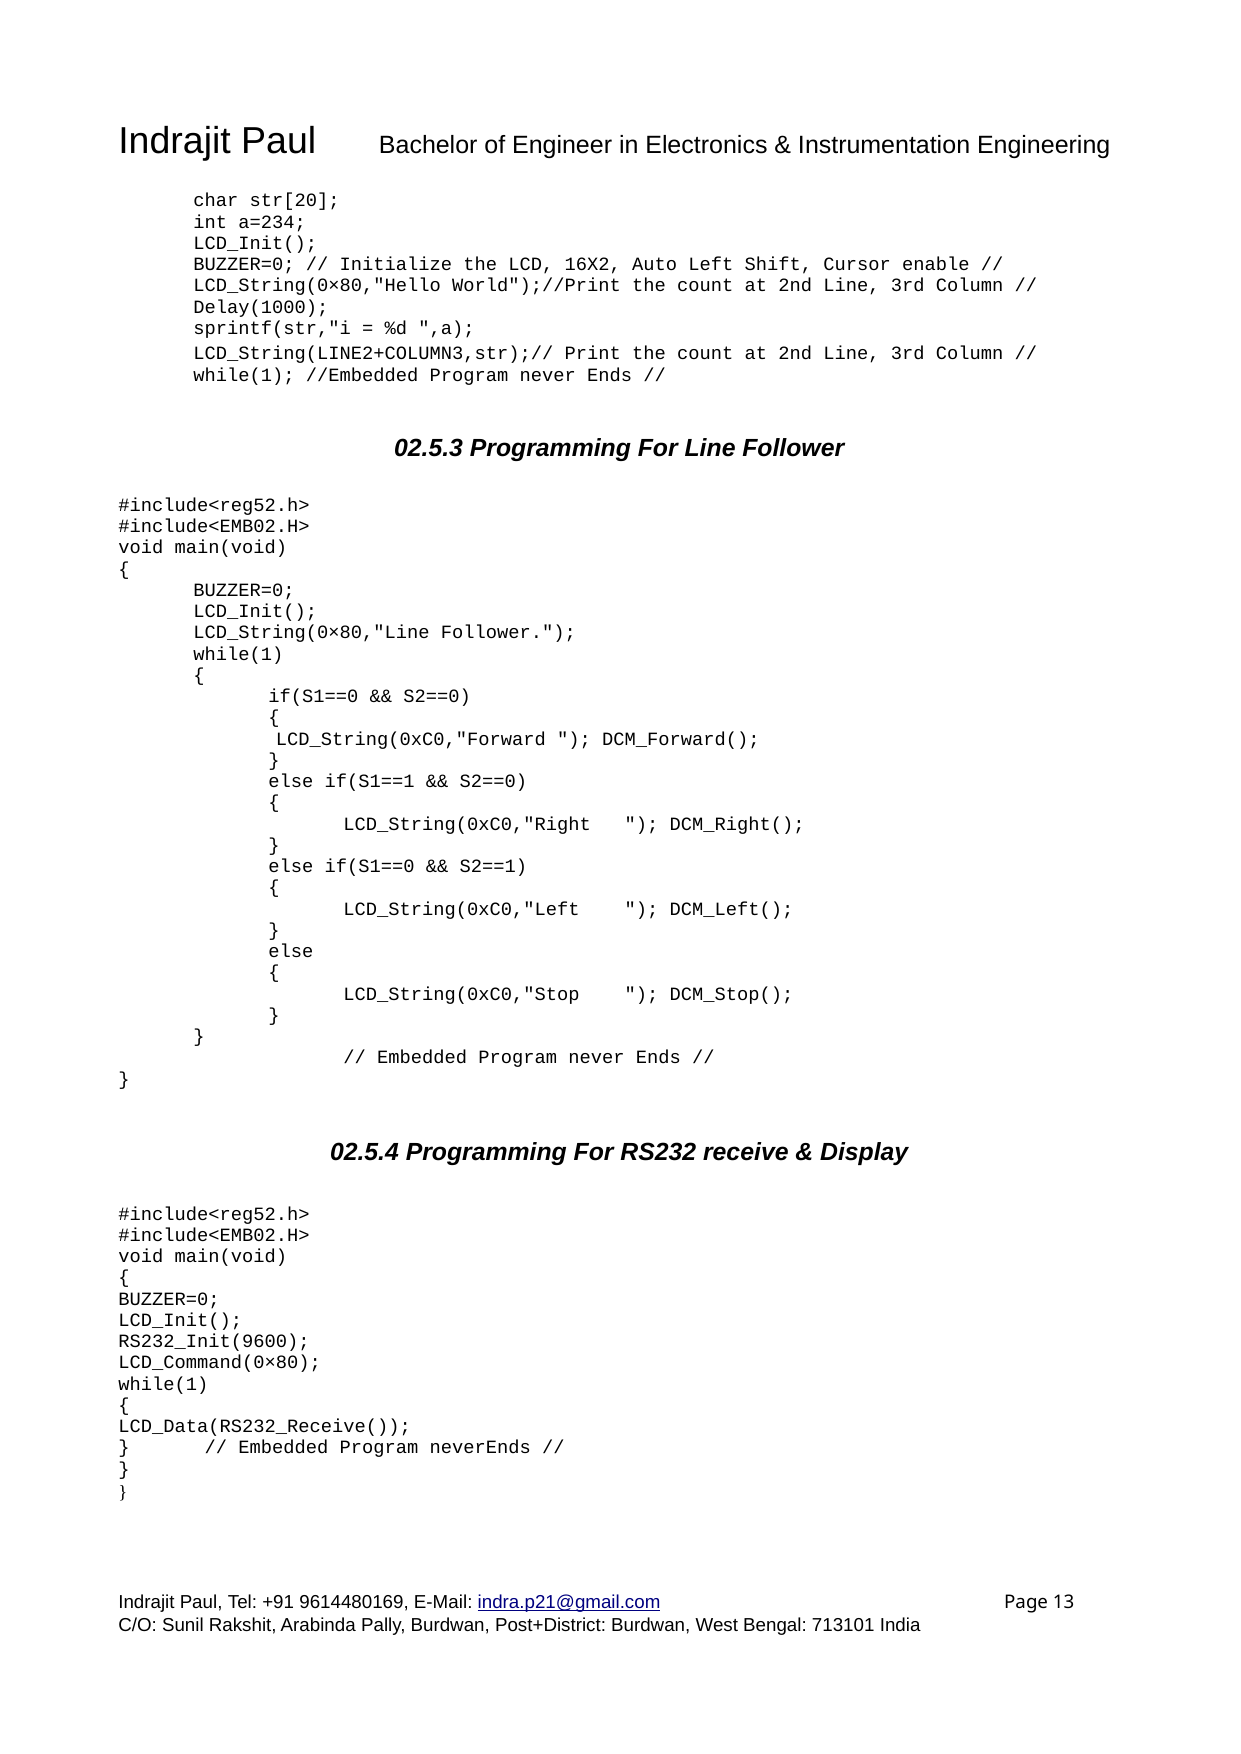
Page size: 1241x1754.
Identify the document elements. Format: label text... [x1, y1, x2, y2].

text } [118, 1027, 1122, 1048]
text if(S1==0 && S2==0) [118, 687, 1122, 708]
text BUZZER=0; [118, 581, 1122, 602]
text { [118, 1396, 1122, 1417]
text else [118, 942, 1122, 963]
text LCD_Command(0×80); [118, 1353, 1122, 1374]
text { [118, 963, 1122, 984]
text #include<reg52.h> [118, 496, 1122, 517]
text LCD_Init(); [118, 1311, 1122, 1332]
text Delay(1000); [118, 297, 1122, 319]
text #include<EMB02.H> [118, 1226, 1122, 1247]
text LCD_String(0×80,"Line Follower."); [118, 623, 1122, 644]
text { [118, 1268, 1122, 1289]
text { [118, 708, 1122, 729]
text #include<EMB02.H> [118, 517, 1122, 538]
text while(1); //Embedded Program never Ends // [118, 366, 1122, 387]
text sprintf(str,"i = %d ",a); [118, 319, 1122, 340]
text } [118, 751, 1122, 772]
text // Embedded Program never Ends // [118, 1048, 1122, 1069]
text } [118, 1006, 1122, 1027]
text void main(void) [118, 538, 1122, 559]
text { [118, 878, 1122, 899]
text { [118, 666, 1122, 687]
text BUZZER=0; // Initialize the LCD, 16X2, Auto Left Shift, Cursor enable // [118, 255, 1122, 276]
text LCD_String(0xC0,"Stop "); DCM_Stop(); [118, 984, 1122, 1006]
text while(1) [118, 644, 1122, 666]
text LCD_String(LINE2+COLUMN3,str);// Print the count at 2nd Line, 3rd Column // [118, 340, 1122, 366]
text LCD_Init(); [118, 602, 1122, 623]
text } [118, 1069, 1122, 1091]
text else if(S1==0 && S2==1) [118, 857, 1122, 878]
text void main(void) [118, 1247, 1122, 1268]
text } [118, 836, 1122, 857]
text while(1) [118, 1374, 1122, 1396]
text } [118, 921, 1122, 942]
text } // Embedded Program neverEnds // [118, 1438, 1122, 1459]
text #include<reg52.h> [118, 1204, 1122, 1226]
text BUZZER=0; [118, 1289, 1122, 1311]
subtitle 02.5.3 Programming For Line Follower [118, 433, 1122, 462]
text LCD_String(0xC0,"Right "); DCM_Right(); [118, 814, 1122, 836]
text char str[20]; [118, 191, 1122, 212]
text { [118, 559, 1122, 581]
text RS232_Init(9600); [118, 1332, 1122, 1353]
text } [118, 1459, 1122, 1481]
text else if(S1==1 && S2==0) [118, 772, 1122, 793]
text } [118, 1481, 1122, 1502]
text LCD_Init(); [118, 234, 1122, 255]
text LCD_Data(RS232_Receive()); [118, 1417, 1122, 1438]
text { [118, 793, 1122, 814]
text LCD_String(0xC0,"Forward "); DCM_Forward(); [118, 729, 1122, 751]
text int a=234; [118, 212, 1122, 234]
subtitle 02.5.4 Programming For RS232 receive & Display [118, 1137, 1122, 1166]
text LCD_String(0×80,"Hello World");//Print the count at 2nd Line, 3rd Column // [118, 276, 1122, 297]
text LCD_String(0xC0,"Left "); DCM_Left(); [118, 899, 1122, 921]
